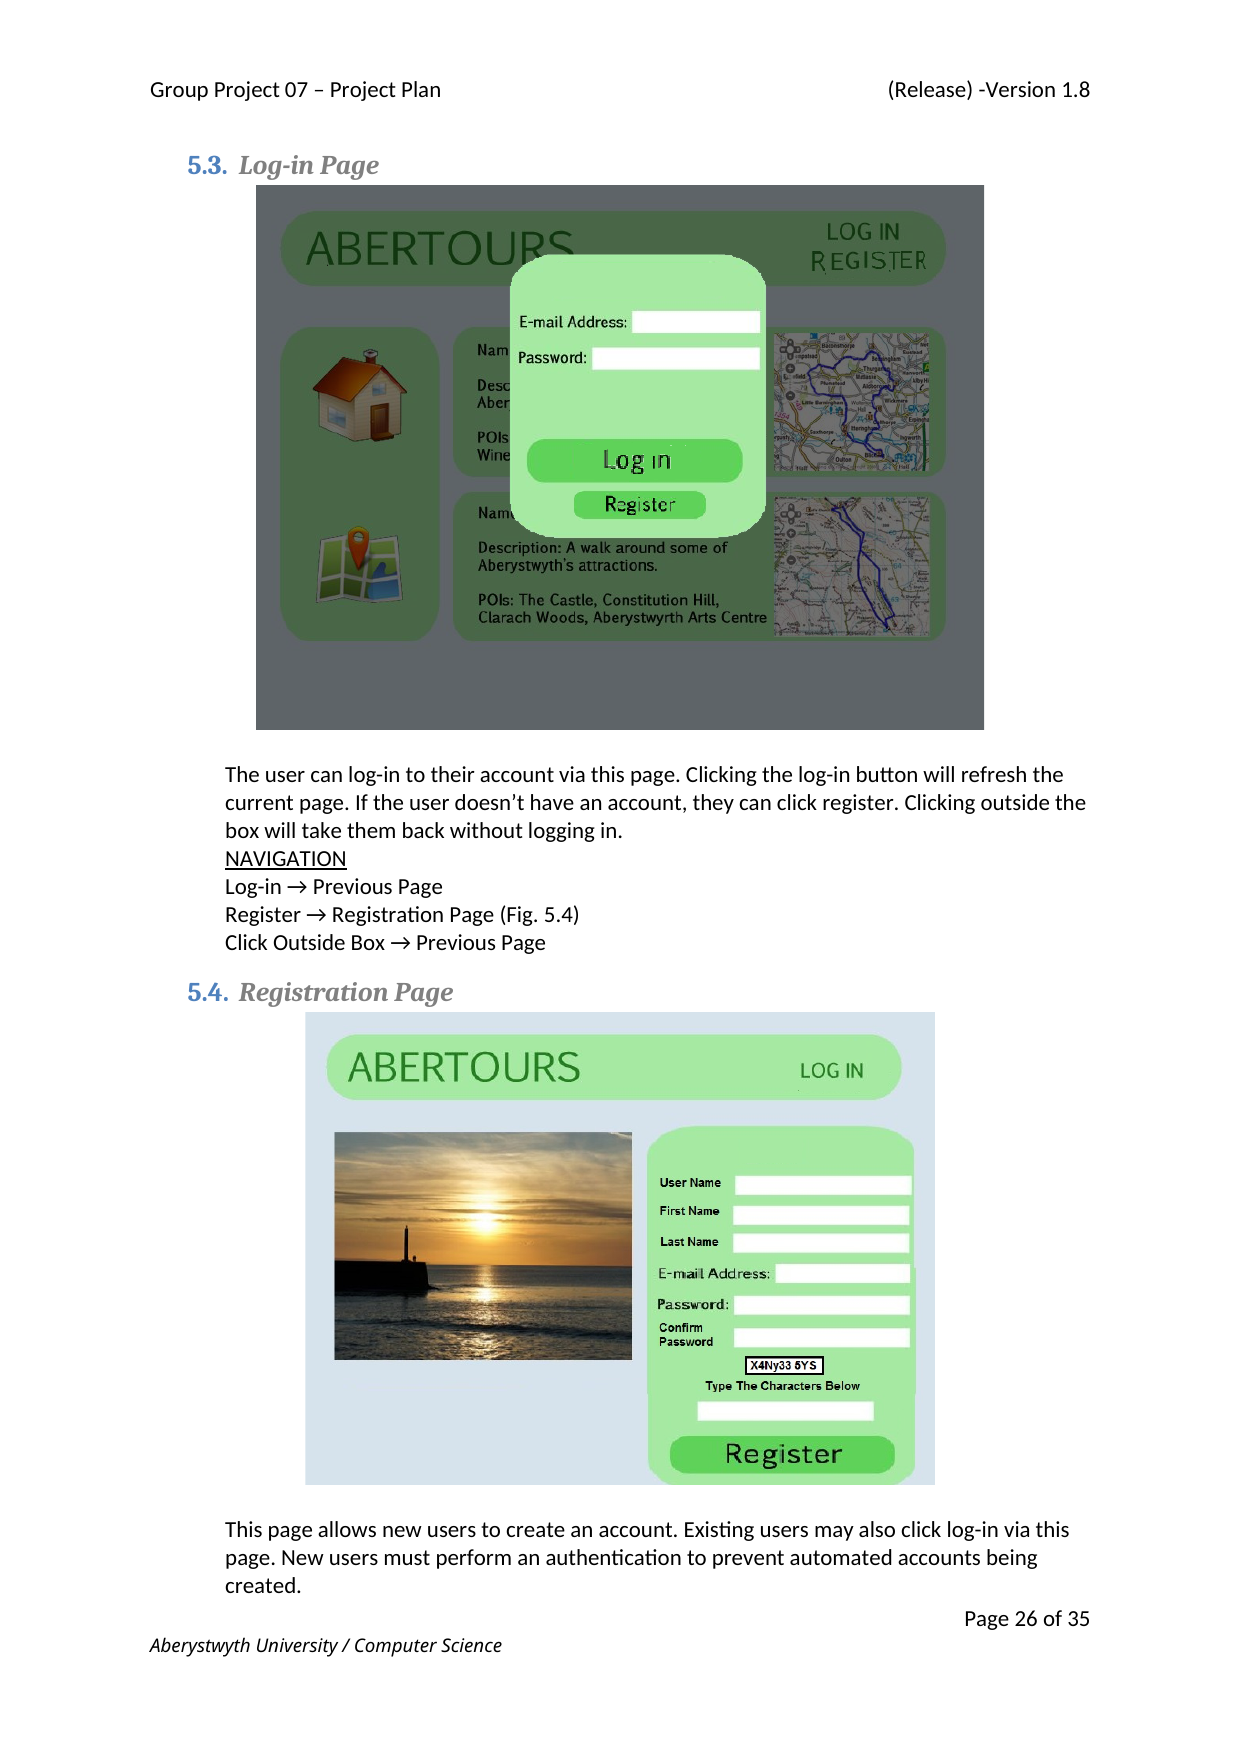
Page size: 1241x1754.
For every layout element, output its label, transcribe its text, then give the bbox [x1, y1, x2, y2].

text Register → Registration Page (Fig. 5.4) [225, 900, 1090, 928]
text This page allows new users to create an account. Existing users may also click log-in via this page. New users must perform an authentication to prevent automated accounts being created. [225, 1515, 1090, 1599]
text Log-in → Previous Page [225, 872, 1090, 900]
subtitle Log-in Page [187, 150, 1090, 181]
text The user can log-in to their account via this page. Clicking the log-in button will refresh the current page. If the user doesn’t have an account, they can click register. Clicking outside the box will take them back without logging in. [225, 760, 1090, 844]
subtitle Registration Page [187, 977, 1090, 1008]
text NAVIGATION [225, 844, 1090, 872]
text Click Outside Box → Previous Page [225, 928, 1090, 956]
